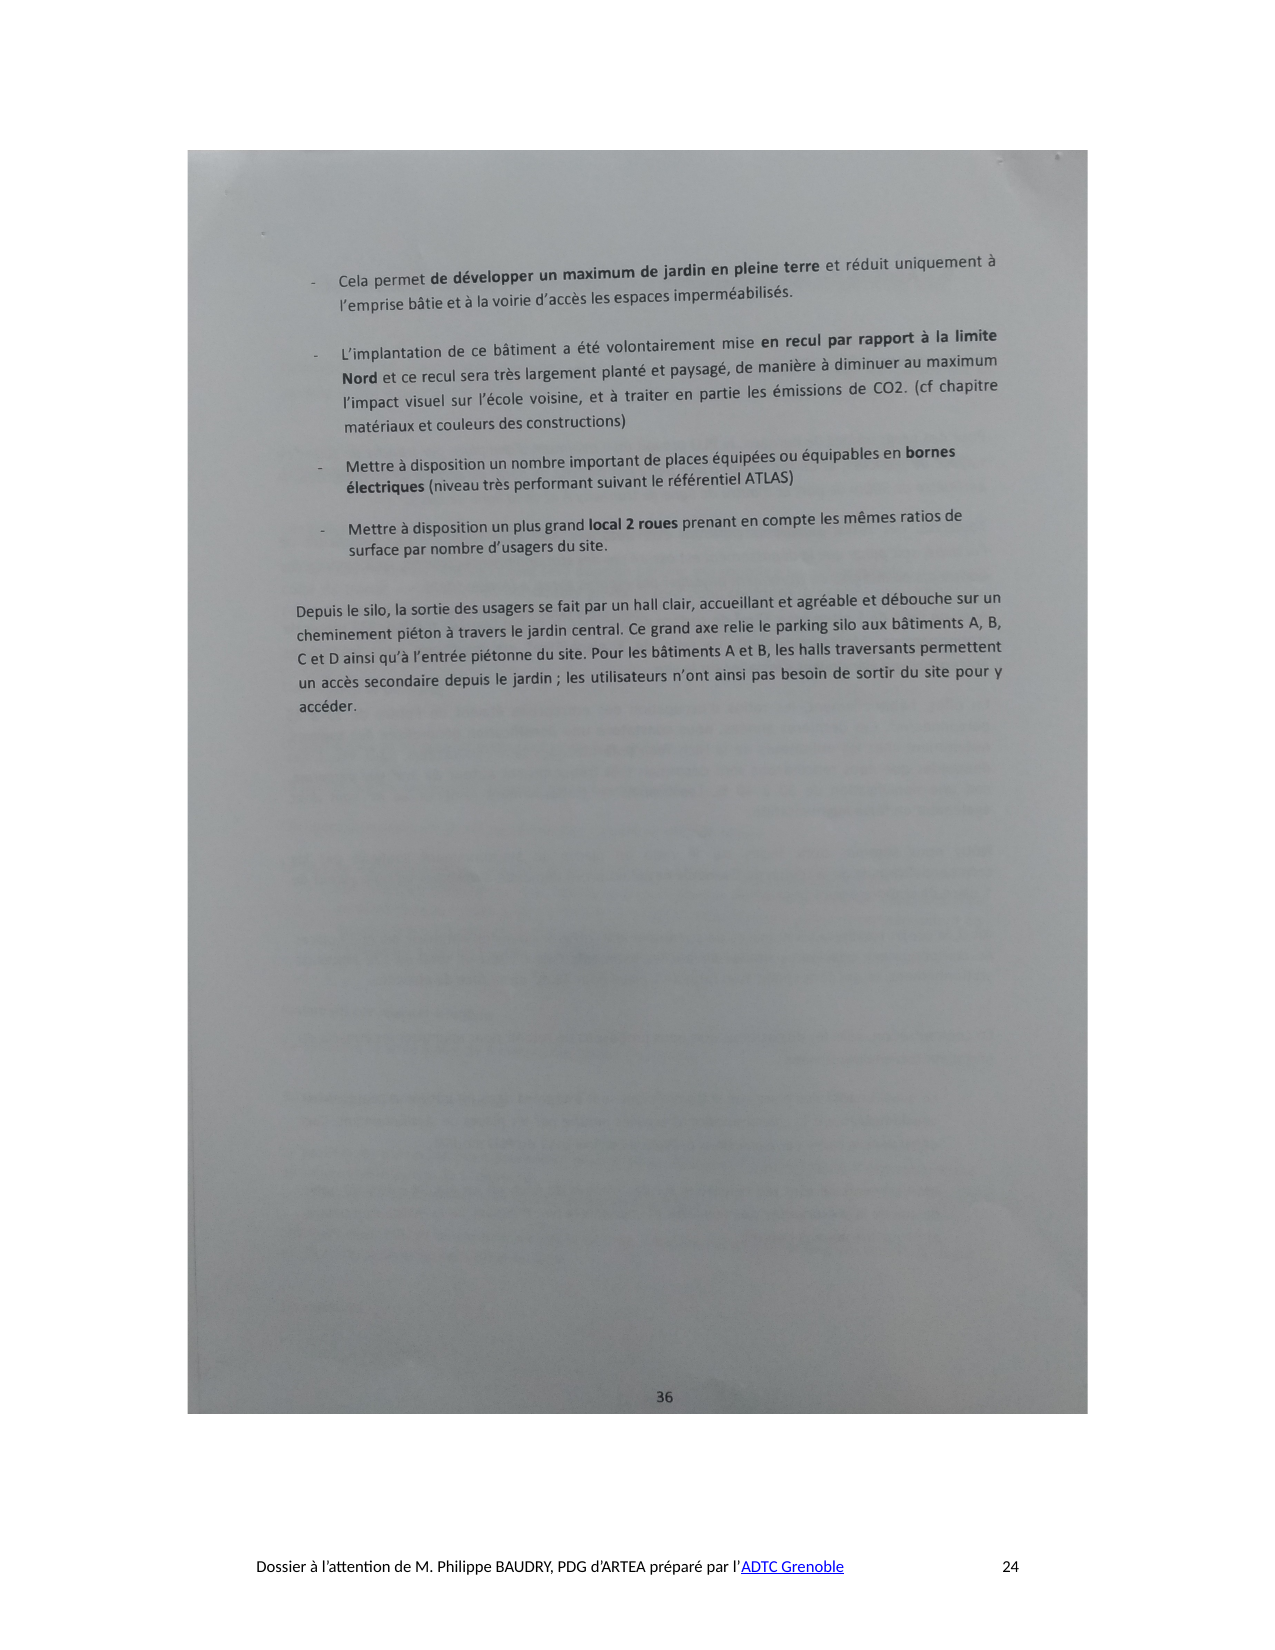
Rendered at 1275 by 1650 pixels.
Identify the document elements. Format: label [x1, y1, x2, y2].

picture [187, 150, 1088, 1414]
